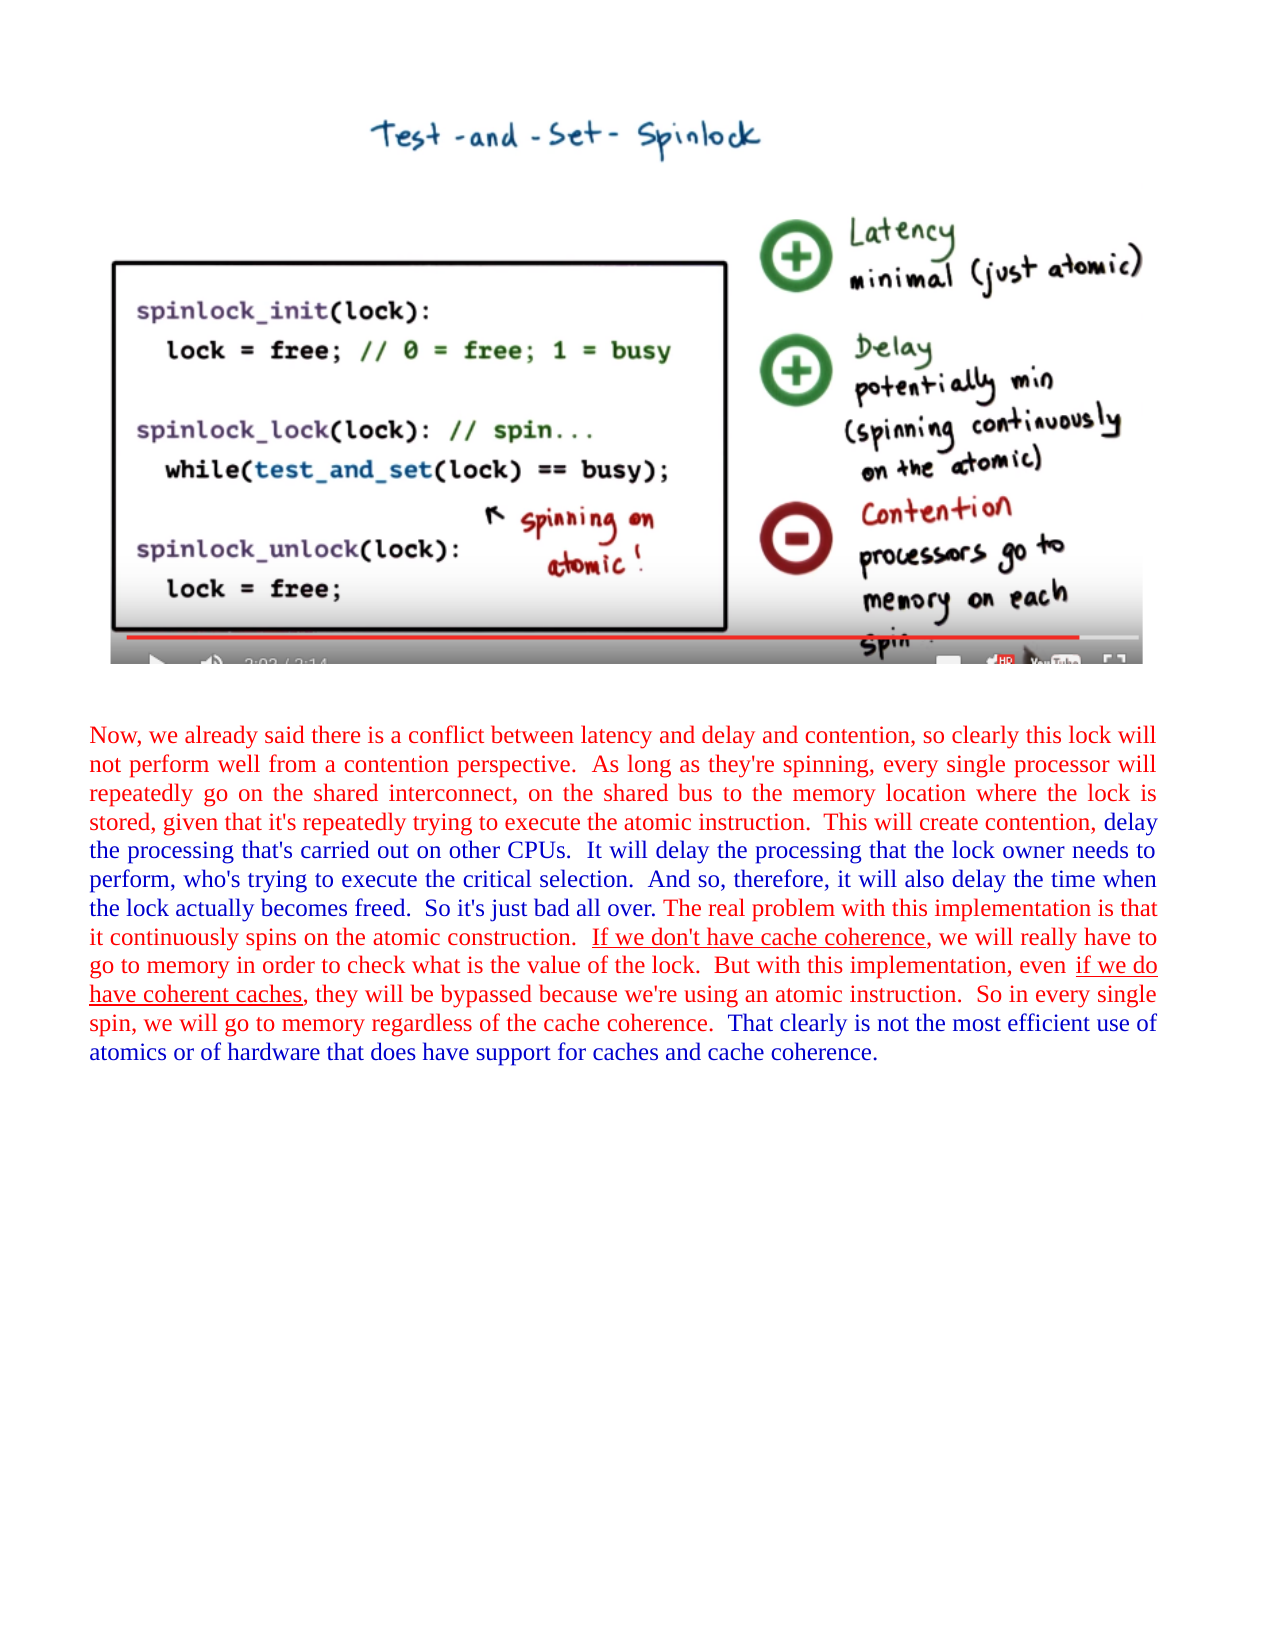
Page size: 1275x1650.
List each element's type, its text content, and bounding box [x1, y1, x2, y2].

text Now, we already said there is a conflict between latency and delay and contention, so clearly this lock will not perform well from a contention perspective. As long as they're spinning, every single processor will repeatedly go on the shared interconnect, on the shared bus to the memory location where the lock is stored, given that it's repeatedly trying to execute the atomic instruction. This will create contention, delay the processing that's carried out on other CPUs. It will delay the processing that the lock owner needs to perform, who's trying to execute the critical selection. And so, therefore, it will also delay the time when the lock actually becomes freed. So it's just bad all over. The real problem with this implementation is that it continuously spins on the atomic construction. If we don't have cache coherence, we will really have to go to memory in order to check what is the value of the lock. But with this implementation, even if we do have coherent caches, they will be bypassed because we're using an atomic instruction. So in every single spin, we will go to memory regardless of the cache coherence. That clearly is not the most efficient use of atomics or of hardware that does have support for caches and cache coherence. [89, 721, 1158, 1066]
picture [104, 118, 1143, 664]
